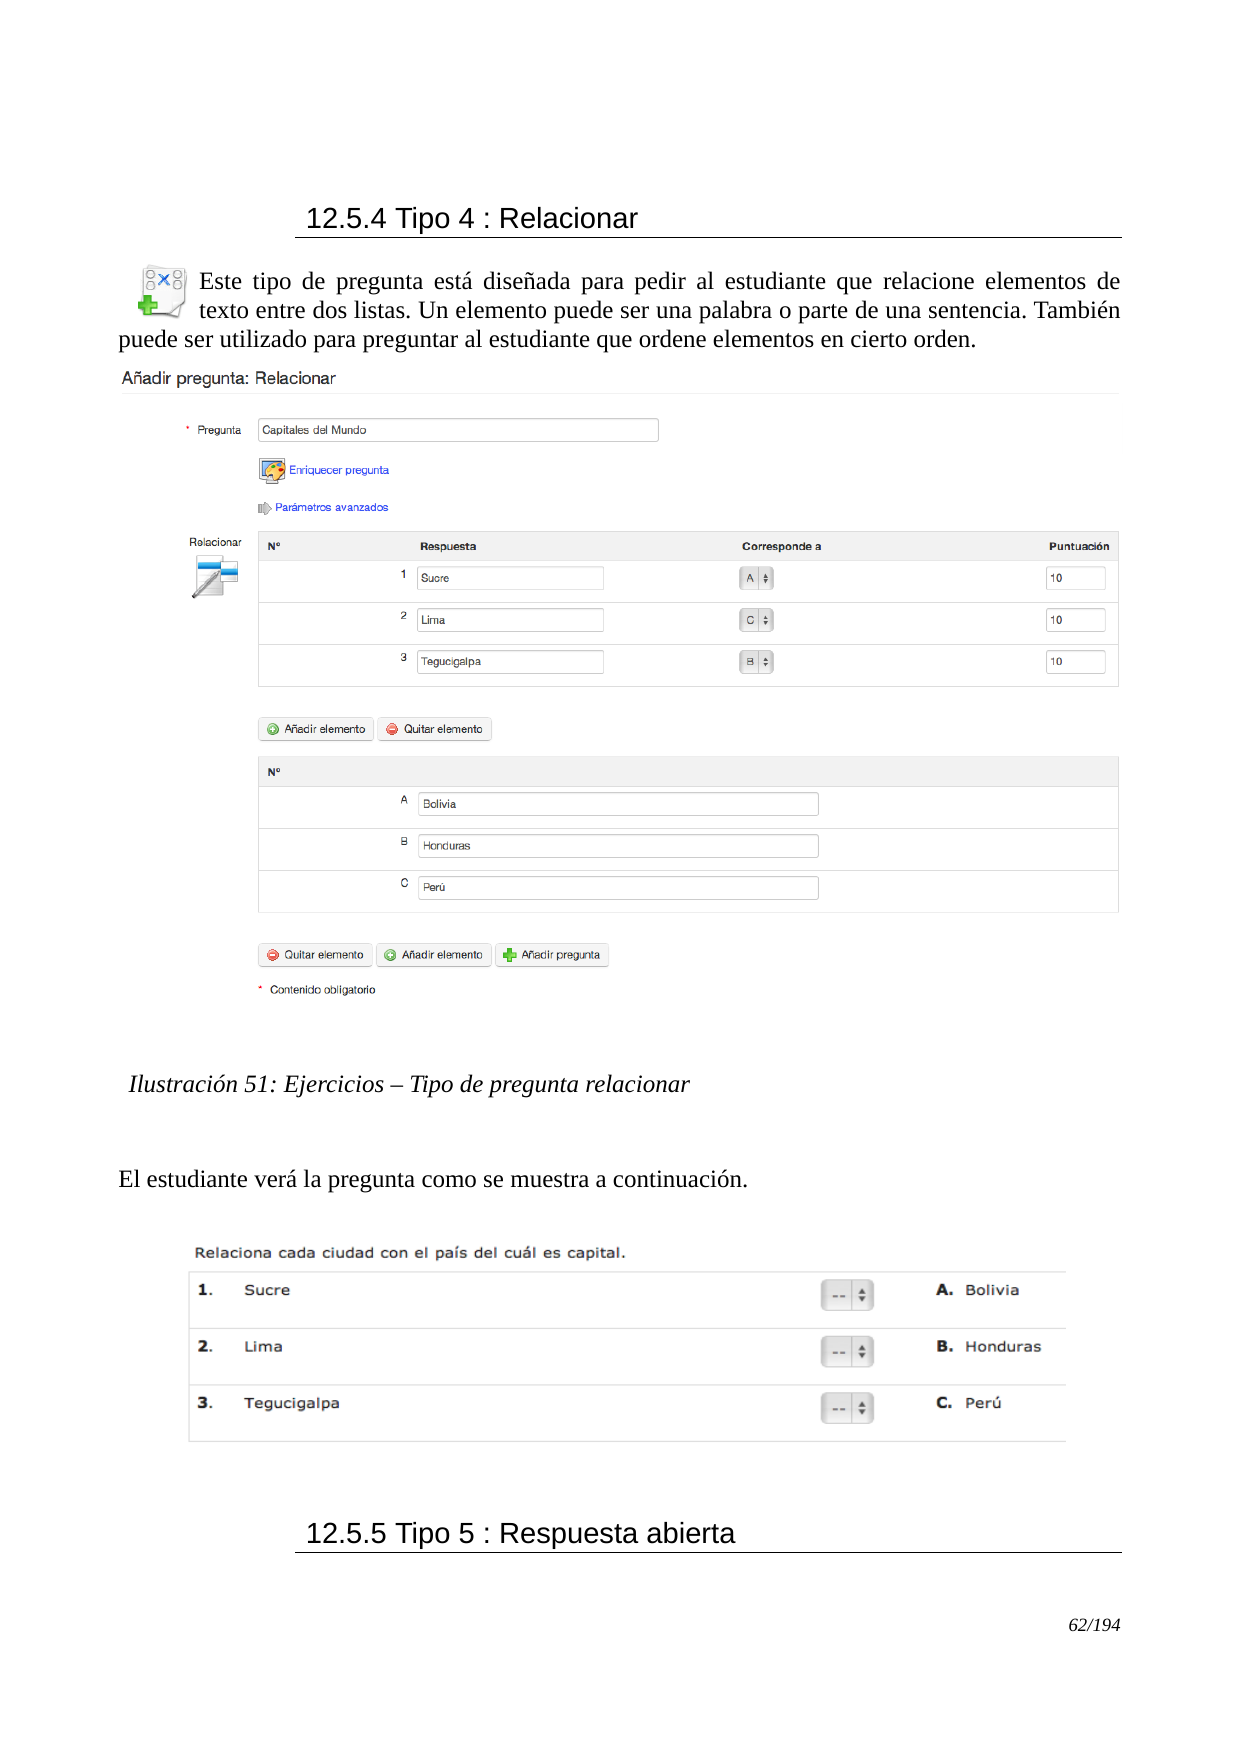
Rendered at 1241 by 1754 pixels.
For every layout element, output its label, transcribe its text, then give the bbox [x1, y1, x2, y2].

text El estudiante verá la pregunta como se muestra a continuación. [118, 1164, 1122, 1192]
subtitle Tipo 5 : Respuesta abierta [295, 1516, 1122, 1552]
picture [128, 260, 188, 320]
text Este tipo de pregunta está diseñada para pedir al estudiante que relacione elementos de texto entre dos listas. Un elemento puede ser una palabra o parte de una sentencia. También puede ser utilizado para preguntar al estudiante que ordene elementos en cierto orden. [118, 266, 1122, 353]
picture [174, 1233, 1066, 1459]
subtitle Tipo 4 : Relacionar [295, 201, 1122, 237]
picture [118, 365, 1123, 999]
text Ilustración 51: Ejercicios – Tipo de pregunta relacionar [128, 1069, 1129, 1097]
